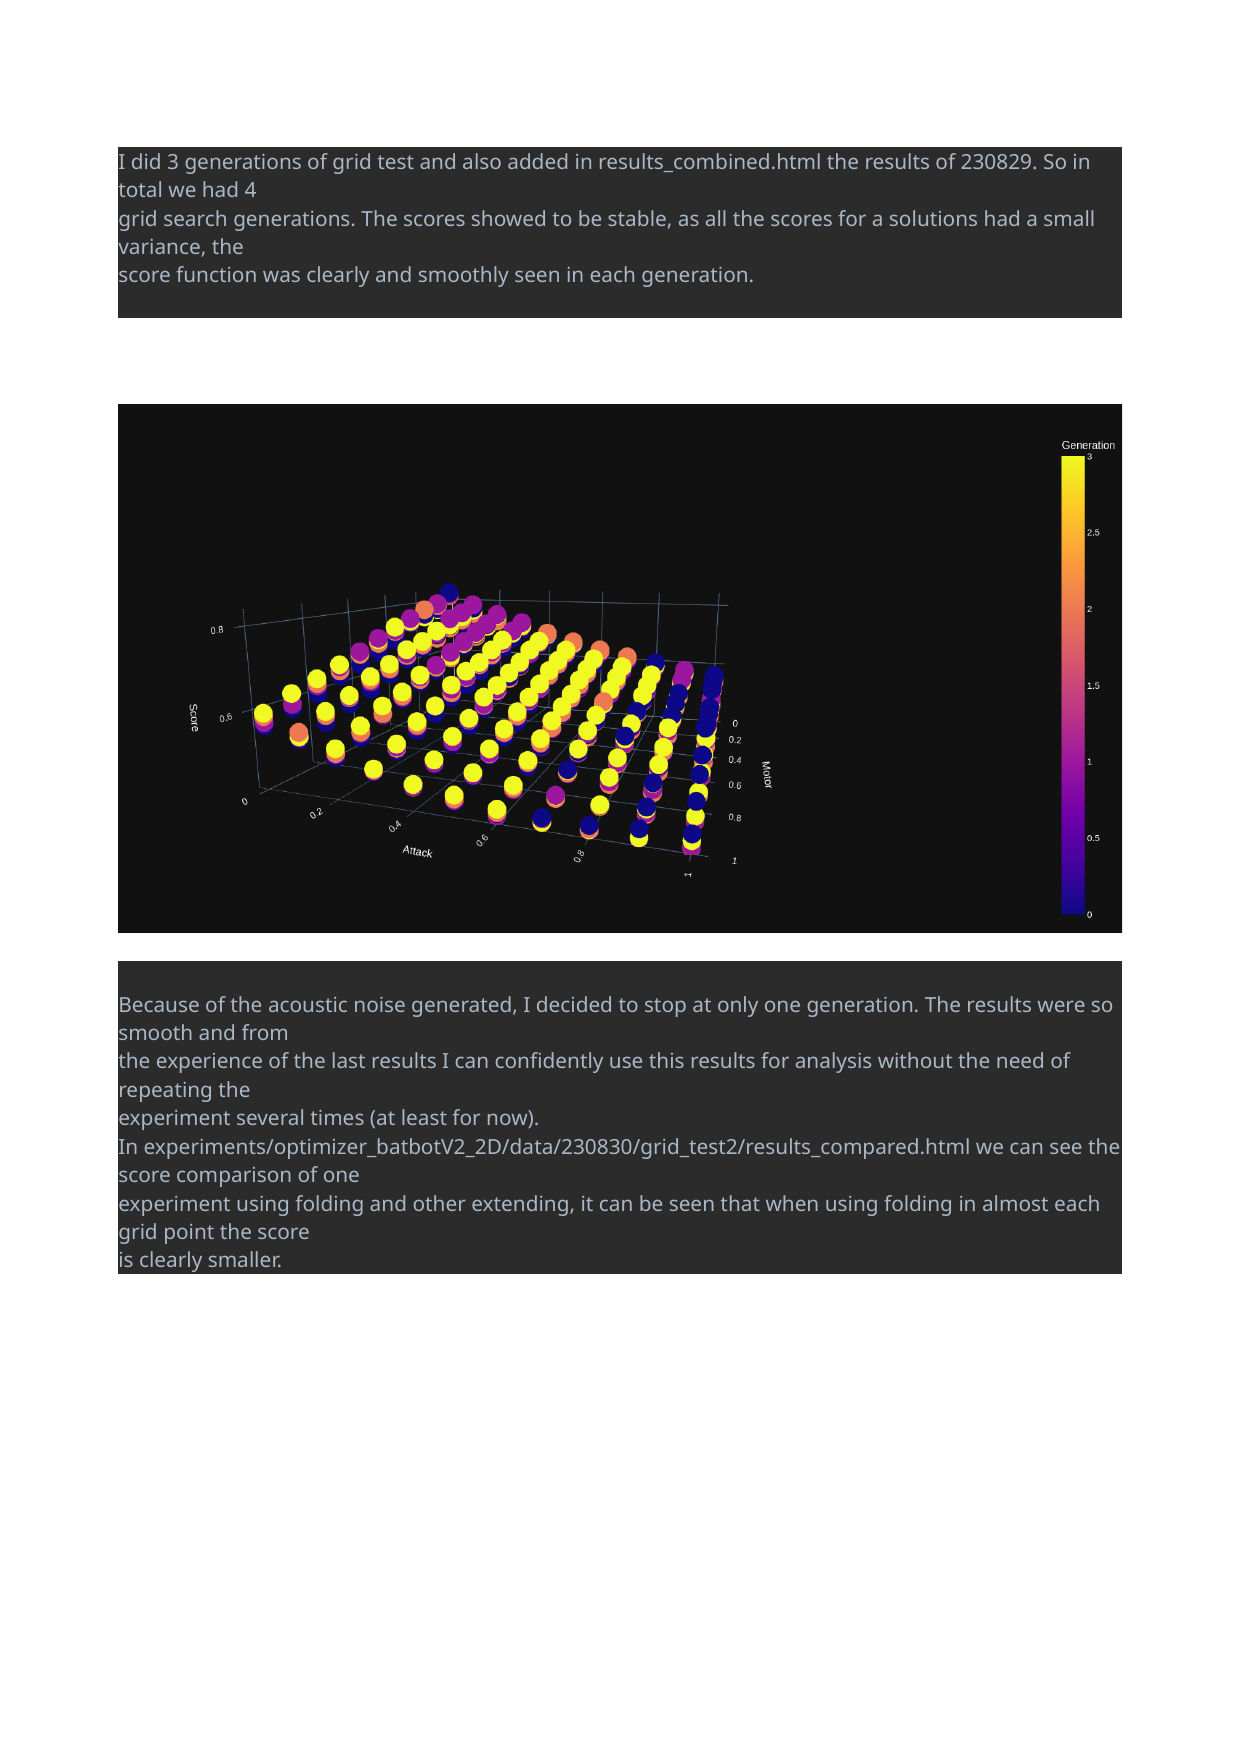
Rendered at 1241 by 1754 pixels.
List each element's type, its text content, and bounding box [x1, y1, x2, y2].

text Because of the acoustic noise generated, I decided to stop at only one generation. The results were so smooth and from the experience of the last results I can confidently use this results for analysis without the need of repeating the experiment several times (at least for now). In experiments/optimizer_batbotV2_2D/data/230830/grid_test2/results_compared.html we can see the score comparison of one experiment using folding and other extending, it can be seen that when using folding in almost each grid point the score is clearly smaller. [118, 961, 1122, 1274]
picture [118, 404, 1123, 933]
text I did 3 generations of grid test and also added in results_combined.html the results of 230829. So in total we had 4 grid search generations. The scores showed to be stable, as all the scores for a solutions had a small variance, the score function was clearly and smoothly seen in each generation. [118, 147, 1122, 318]
